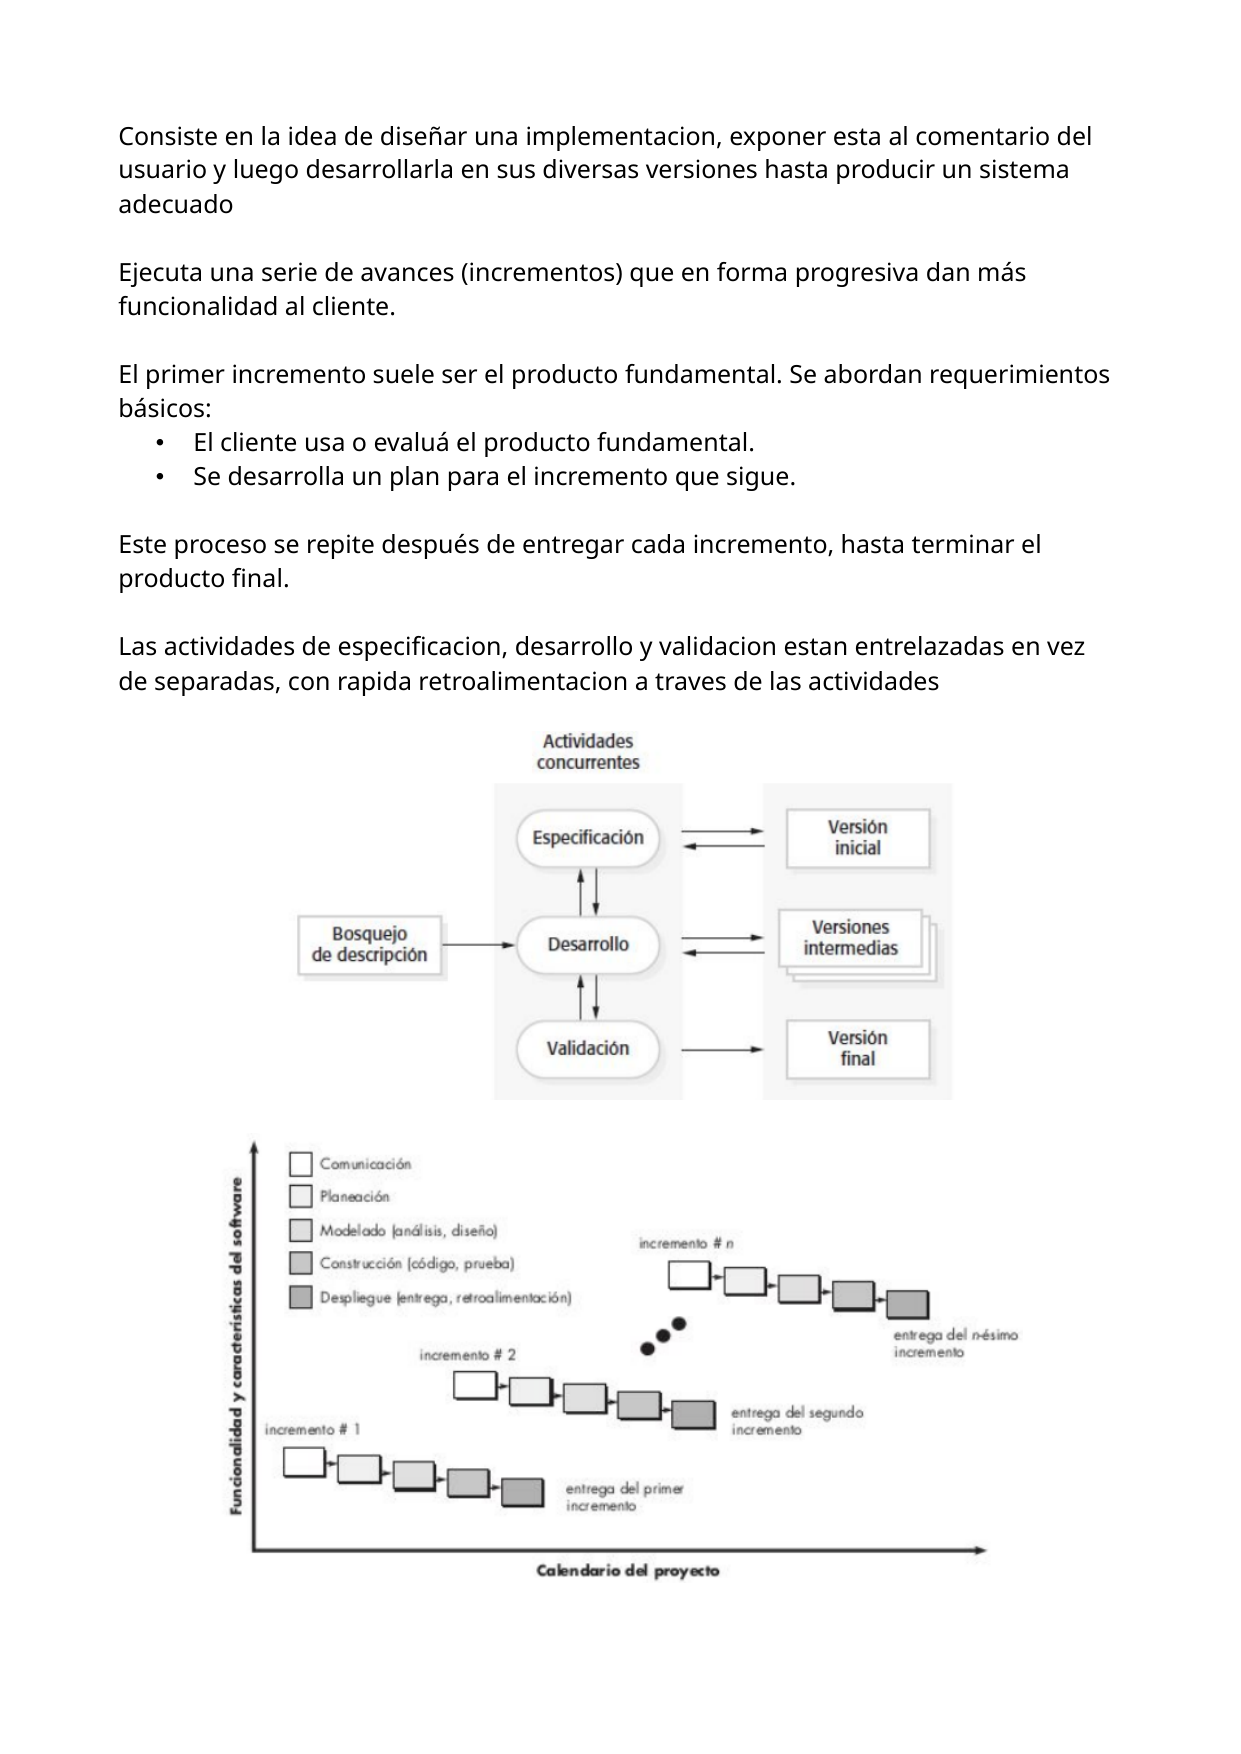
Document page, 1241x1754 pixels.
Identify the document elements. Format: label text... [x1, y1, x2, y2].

list Se desarrolla un plan para el incremento que sigue. [156, 459, 1122, 493]
text Consiste en la idea de diseñar una implementacion, exponer esta al comentario del usuario y luego desarrollarla en sus diversas versiones hasta producir un sistema adecuado [118, 118, 1122, 220]
text Las actividades de especificacion, desarrollo y validacion estan entrelazadas en vez de separadas, con rapida retroalimentacion a traves de las actividades [118, 629, 1122, 697]
picture [283, 731, 957, 1100]
list El cliente usa o evaluá el producto fundamental. [156, 425, 1122, 459]
text El primer incremento suele ser el producto fundamental. Se abordan requerimientos básicos: [118, 357, 1122, 425]
picture [217, 1133, 1023, 1583]
text Este proceso se repite después de entregar cada incremento, hasta terminar el producto final. [118, 527, 1122, 595]
text Ejecuta una serie de avances (incrementos) que en forma progresiva dan más funcionalidad al cliente. [118, 254, 1122, 322]
